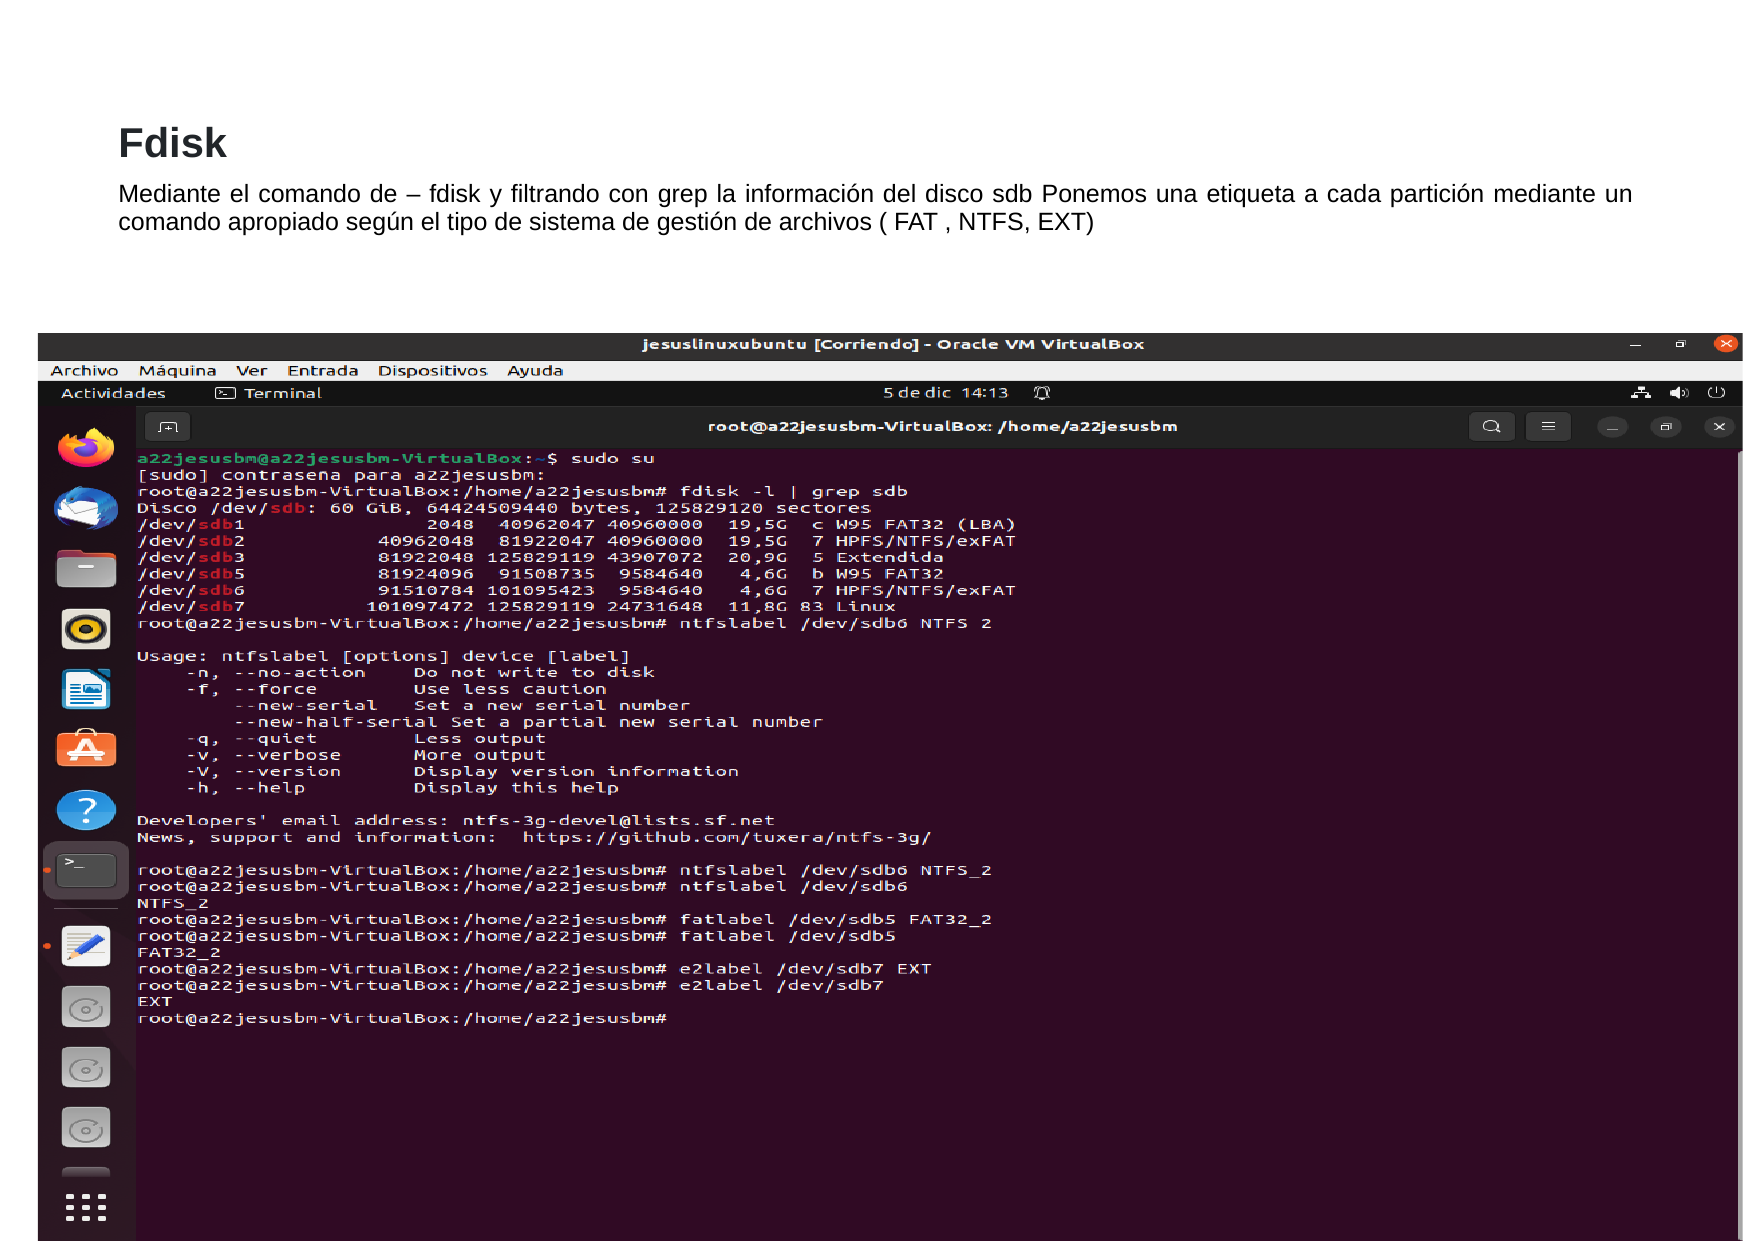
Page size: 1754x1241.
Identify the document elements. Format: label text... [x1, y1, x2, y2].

picture [37, 333, 1743, 1241]
subtitle Fdisk [118, 118, 1636, 166]
text Mediante el comando de – fdisk y filtrando con grep la información del disco sdb Ponemos una etiqueta a cada partición mediante un comando apropiado según el tipo de sistema de gestión de archivos ( FAT , NTFS, EXT) [118, 178, 1636, 236]
